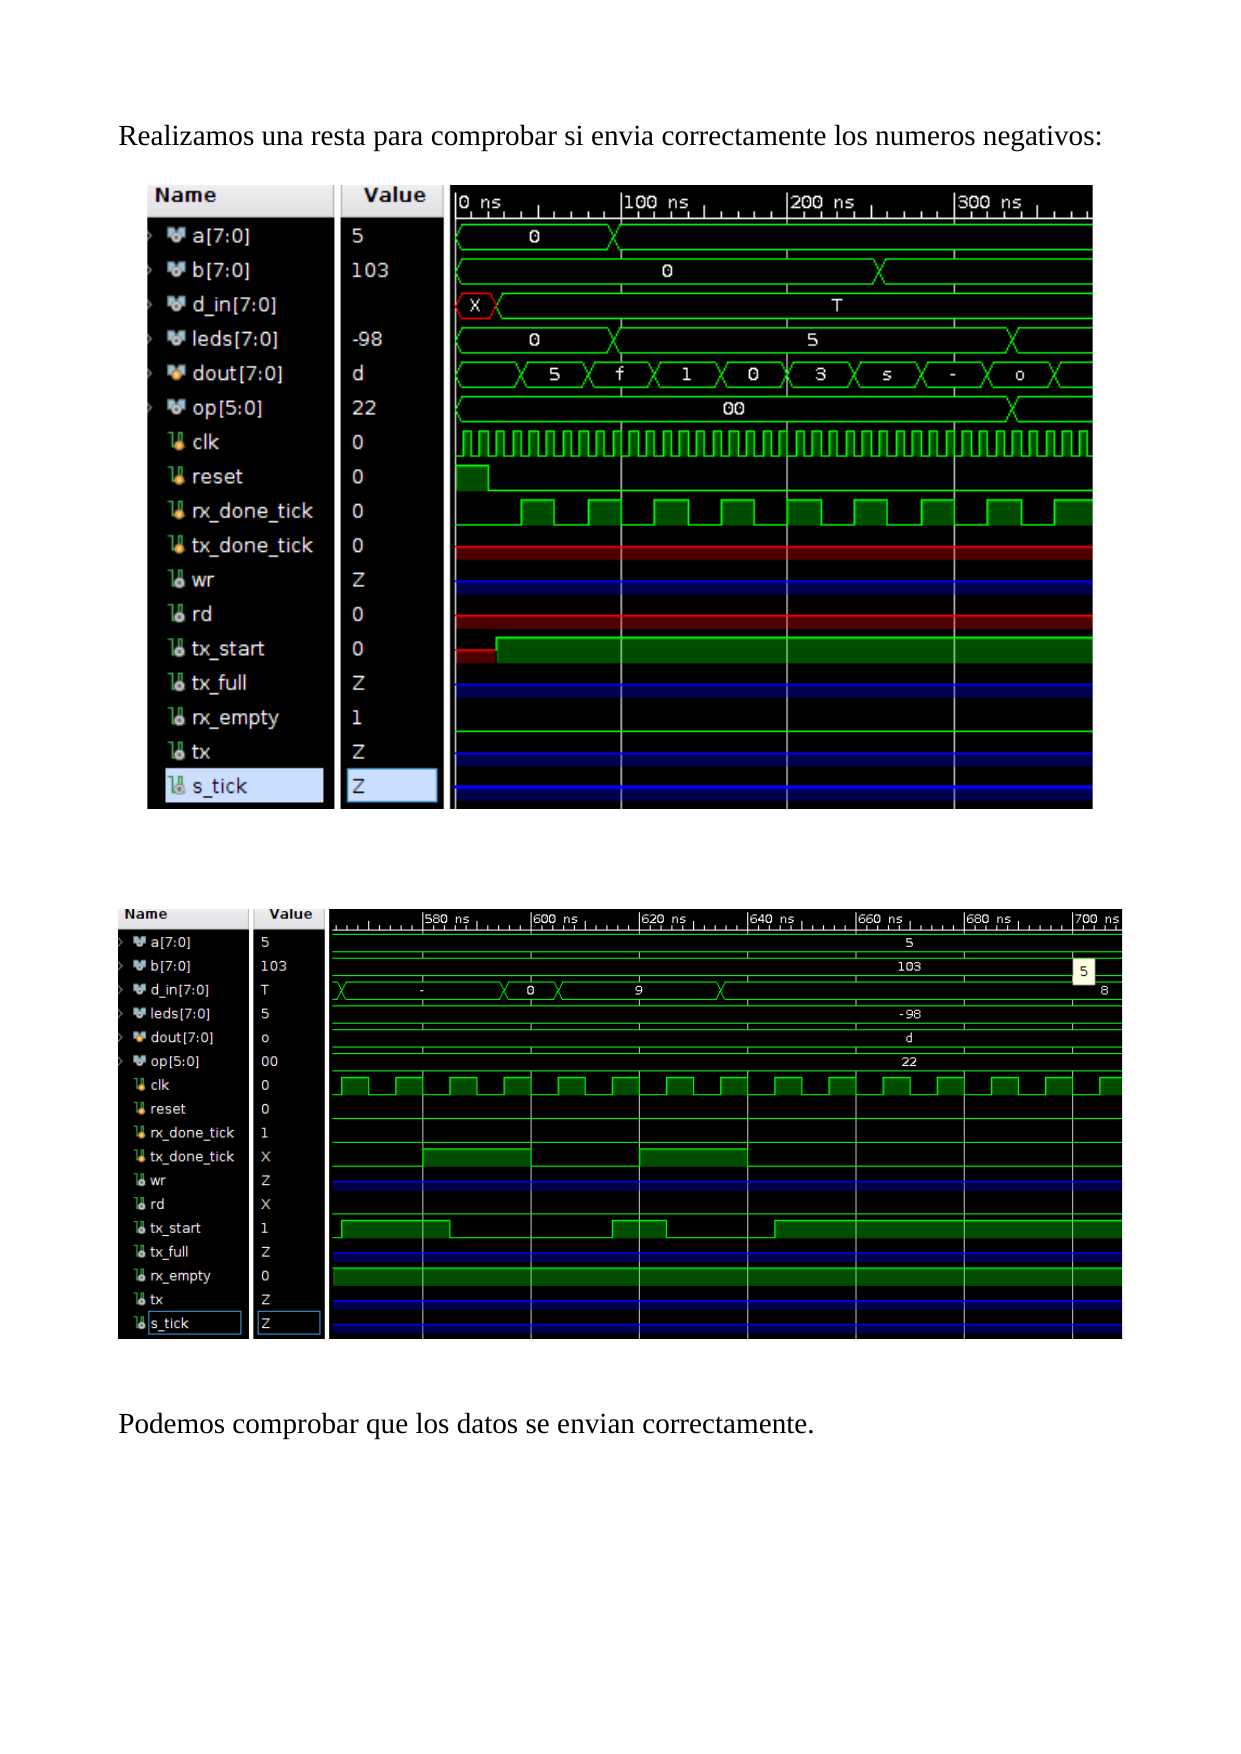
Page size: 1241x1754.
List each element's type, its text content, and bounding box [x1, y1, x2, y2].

picture [147, 185, 1093, 809]
text Podemos comprobar que los datos se envian correctamente. [118, 1406, 1122, 1439]
text Realizamos una resta para comprobar si envia correctamente los numeros negativos: [118, 118, 1122, 152]
picture [118, 909, 1123, 1339]
